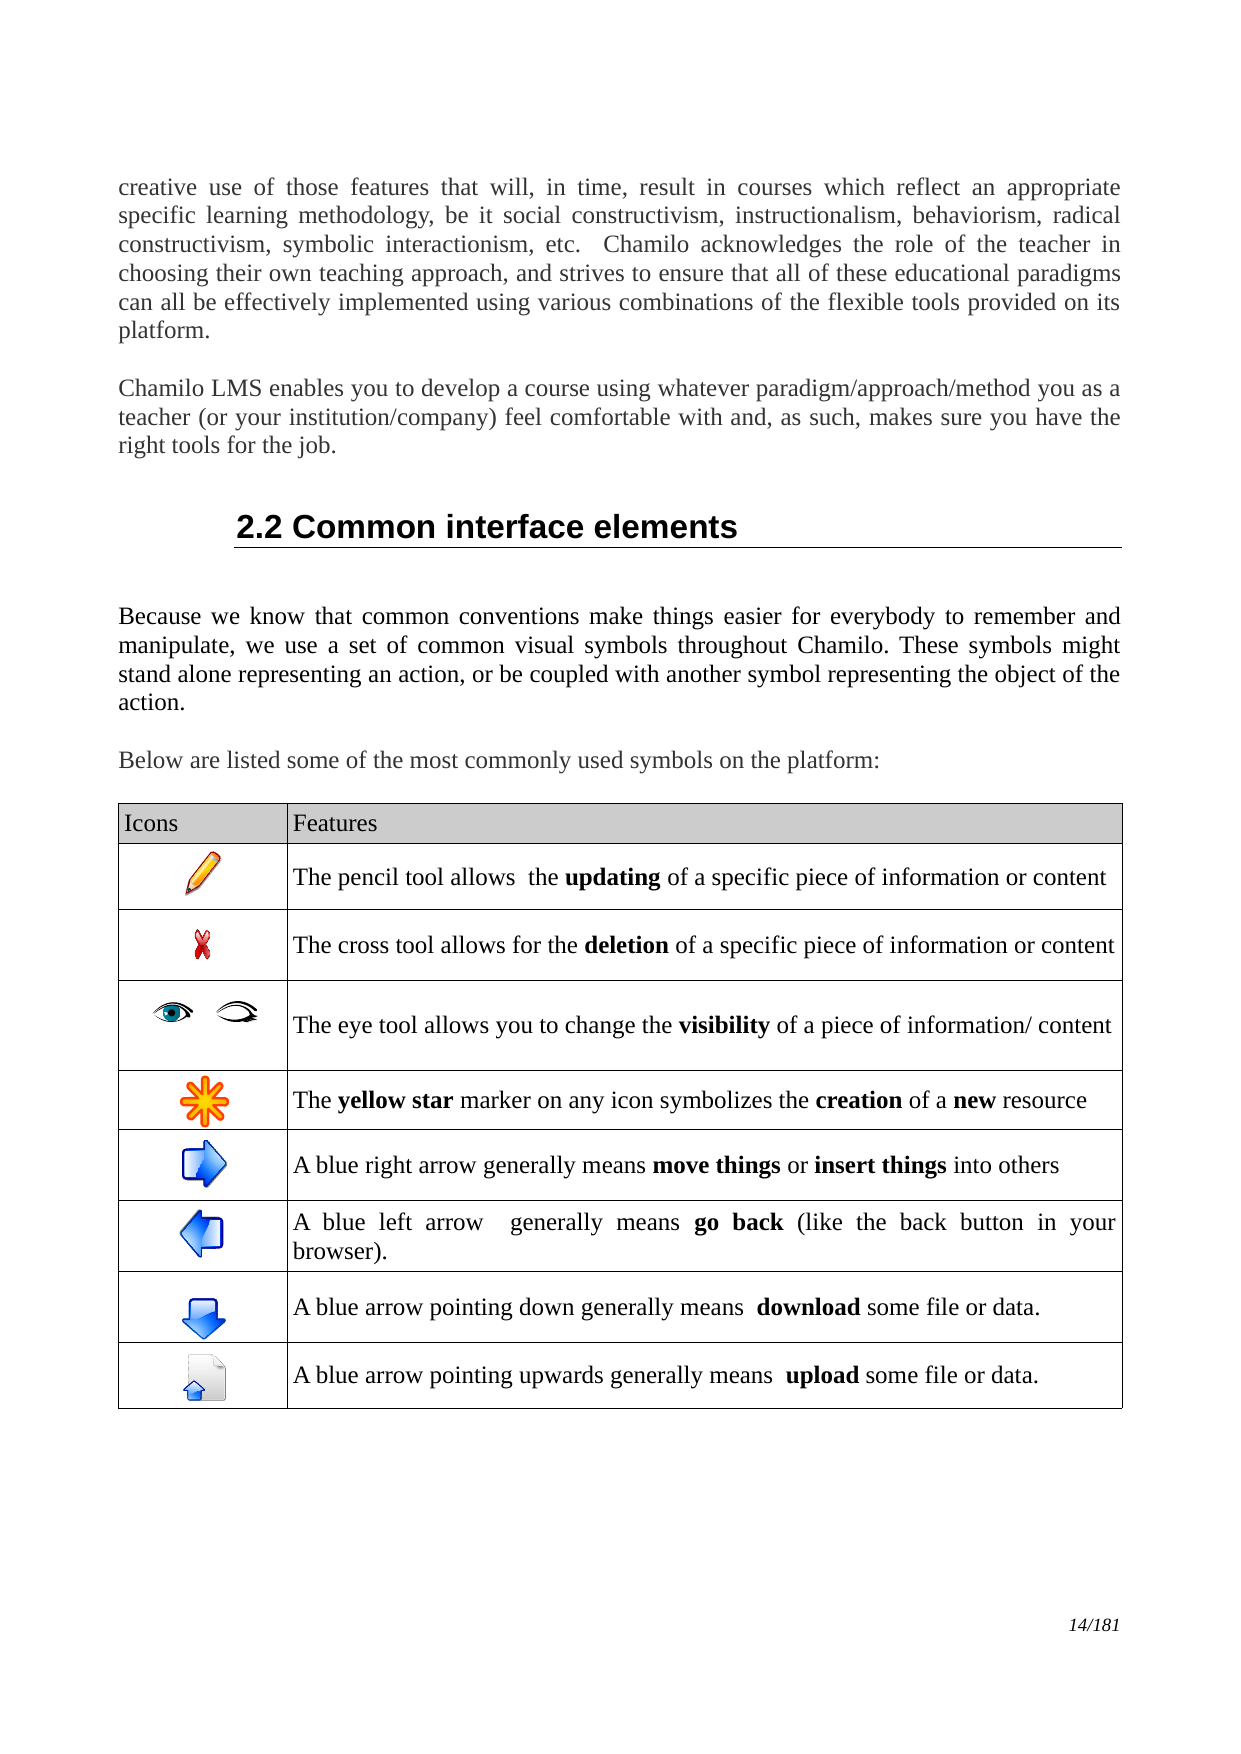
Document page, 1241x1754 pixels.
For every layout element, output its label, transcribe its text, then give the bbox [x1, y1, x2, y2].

table_cell The pencil tool allows the updating of a specific piece of information or content [288, 844, 1122, 909]
table_cell A blue right arrow generally means move things or insert things into others [288, 1130, 1122, 1200]
table_header Icons [119, 804, 287, 843]
table_cell A blue arrow pointing upwards generally means upload some file or data. [288, 1343, 1122, 1407]
table_cell [119, 910, 287, 980]
text Chamilo LMS enables you to develop a course using whatever paradigm/approach/method you as a teacher (or your institution/company) feel comfortable with and, as such, makes sure you have the right tools for the job. [118, 373, 1122, 459]
table_cell [119, 981, 287, 1070]
table_cell The cross tool allows for the deletion of a specific piece of information or content [288, 910, 1122, 980]
table_cell [119, 1201, 287, 1271]
table_cell [119, 1272, 287, 1342]
table_cell [119, 1130, 287, 1200]
subtitle Common interface elements [234, 507, 1122, 547]
table_cell The yellow star marker on any icon symbolizes the creation of a new resource [288, 1071, 1122, 1129]
table_cell [119, 844, 287, 909]
text creative use of those features that will, in time, result in courses which reflect an appropriate specific learning methodology, be it social constructivism, instructionalism, behaviorism, radical constructivism, symbolic interactionism, etc. Chamilo acknowledges the role of the teacher in choosing their own teaching approach, and strives to ensure that all of these educational paradigms can all be effectively implemented using various combinations of the flexible tools provided on its platform. [118, 172, 1122, 344]
text Because we know that common conventions make things easier for everybody to remember and manipulate, we use a set of common visual symbols throughout Chamilo. These symbols might stand alone representing an action, or be coupled with another symbol representing the object of the action. [118, 601, 1122, 716]
table_header Features [288, 804, 1122, 843]
text Below are listed some of the most commonly used symbols on the platform: [118, 745, 1122, 774]
table_cell A blue left arrow generally means go back (like the back button in your browser). [288, 1201, 1122, 1271]
table_cell [119, 1343, 287, 1407]
table_cell [119, 1071, 287, 1129]
table_cell The eye tool allows you to change the visibility of a piece of information/ content [288, 981, 1122, 1070]
table_cell A blue arrow pointing down generally means download some file or data. [288, 1272, 1122, 1342]
